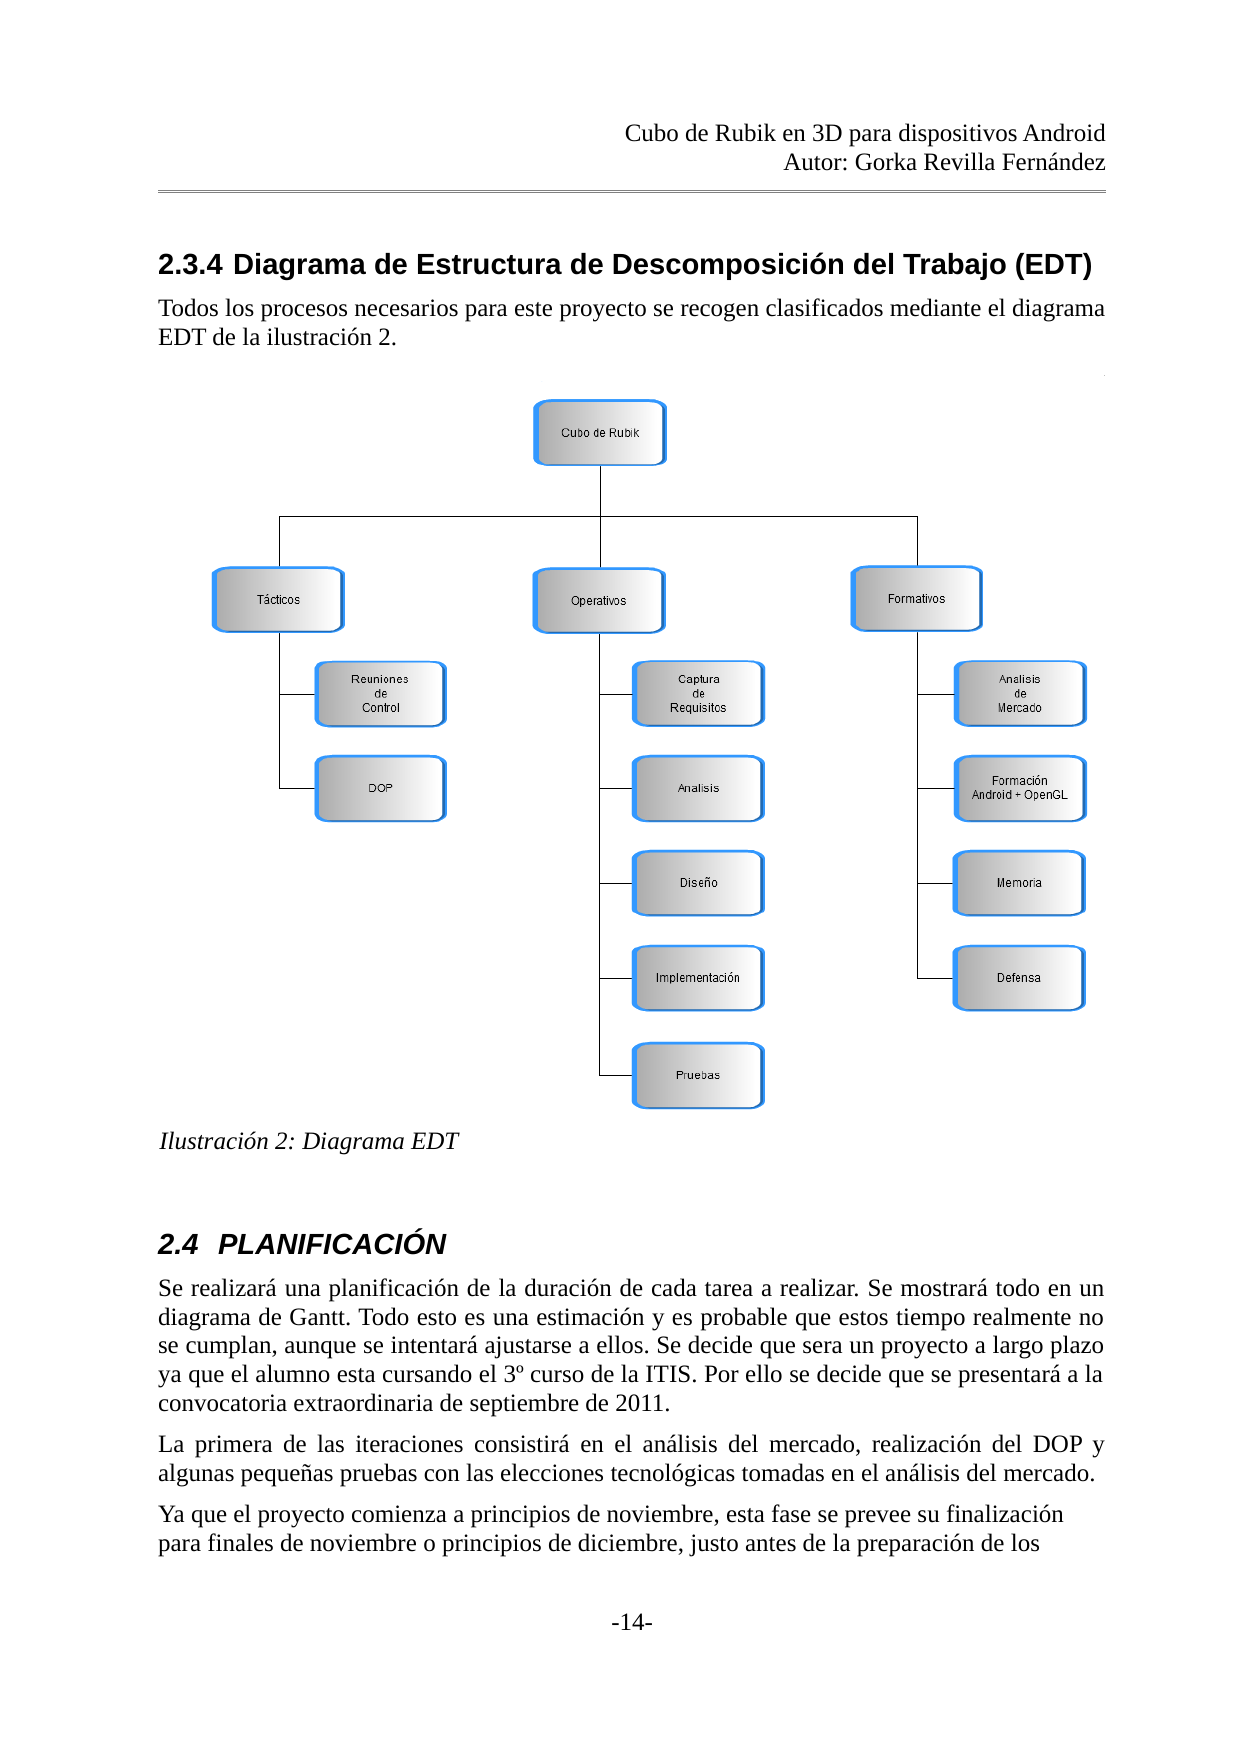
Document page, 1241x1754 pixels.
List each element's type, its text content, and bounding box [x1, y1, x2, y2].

picture [159, 375, 1105, 1127]
text La primera de las iteraciones consistirá en el análisis del mercado, realización del DOP y algunas pequeñas pruebas con las elecciones tecnológicas tomadas en el análisis del mercado. [158, 1429, 1106, 1487]
text Ya que el proyecto comienza a principios de noviembre, esta fase se prevee su finalización para finales de noviembre o principios de diciembre, justo antes de la preparación de los [158, 1499, 1106, 1557]
subtitle PLANIFICACIÓN [158, 1227, 1106, 1260]
text Todos los procesos necesarios para este proyecto se recogen clasificados mediante el diagrama EDT de la ilustración 2. [158, 293, 1106, 350]
text Se realizará una planificación de la duración de cada tarea a realizar. Se mostrará todo en un diagrama de Gantt. Todo esto es una estimación y es probable que estos tiempo realmente no se cumplan, aunque se intentará ajustarse a ellos. Se decide que sera un proyecto a largo plazo ya que el alumno esta cursando el 3º curso de la ITIS. Por ello se decide que se presentará a la convocatoria extraordinaria de septiembre de 2011. [158, 1273, 1106, 1417]
subtitle Diagrama de Estructura de Descomposición del Trabajo (EDT) [158, 247, 1106, 280]
text Ilustración 2: Diagrama EDT [159, 1127, 1104, 1155]
